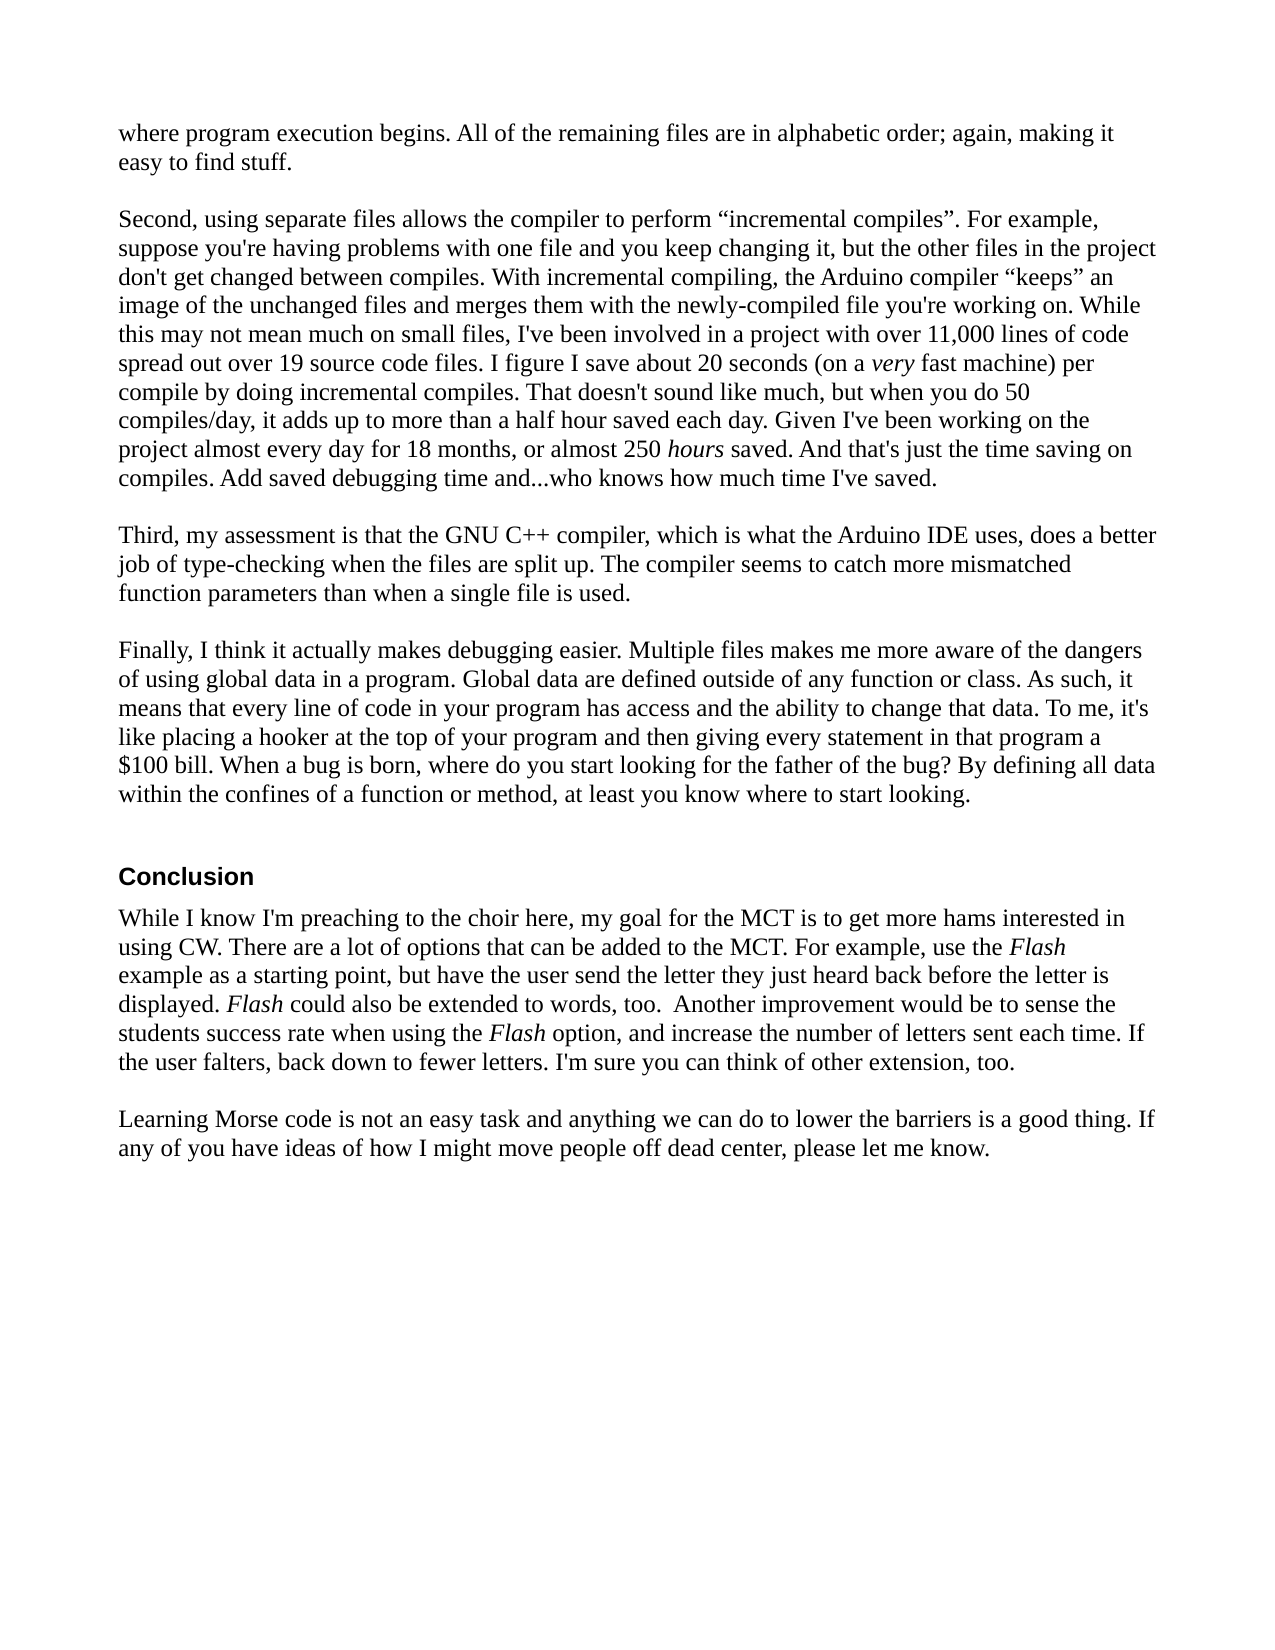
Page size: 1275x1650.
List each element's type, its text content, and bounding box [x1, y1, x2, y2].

subtitle Conclusion [118, 862, 1157, 891]
text Third, my assessment is that the GNU C++ compiler, which is what the Arduino IDE uses, does a better job of type-checking when the files are split up. The compiler seems to catch more mismatched function parameters than when a single file is used. [118, 521, 1157, 607]
text While I know I'm preaching to the choir here, my goal for the MCT is to get more hams interested in using CW. There are a lot of options that can be added to the MCT. For example, use the Flash example as a starting point, but have the user send the letter they just heard back before the letter is displayed. Flash could also be extended to words, too. Another improvement would be to sense the students success rate when using the Flash option, and increase the number of letters sent each time. If the user falters, back down to fewer letters. I'm sure you can think of other extension, too. [118, 903, 1157, 1076]
text Finally, I think it actually makes debugging easier. Multiple files makes me more aware of the dangers of using global data in a program. Global data are defined outside of any function or class. As such, it means that every line of code in your program has access and the ability to change that data. To me, it's like placing a hooker at the top of your program and then giving every statement in that program a $100 bill. When a bug is born, where do you start looking for the father of the bug? By defining all data within the confines of a function or method, at least you know where to start looking. [118, 636, 1157, 808]
text Learning Morse code is not an easy task and anything we can do to lower the barriers is a good thing. If any of you have ideas of how I might move people off dead center, please let me know. [118, 1104, 1157, 1162]
text Second, using separate files allows the compiler to perform “incremental compiles”. For example, suppose you're having problems with one file and you keep changing it, but the other files in the project don't get changed between compiles. With incremental compiling, the Arduino compiler “keeps” an image of the unchanged files and merges them with the newly-compiled file you're working on. While this may not mean much on small files, I've been involved in a project with over 11,000 lines of code spread out over 19 source code files. I figure I save about 20 seconds (on a very fast machine) per compile by doing incremental compiles. That doesn't sound like much, but when you do 50 compiles/day, it adds up to more than a half hour saved each day. Given I've been working on the project almost every day for 18 months, or almost 250 hours saved. And that's just the time saving on compiles. Add saved debugging time and...who knows how much time I've saved. [118, 204, 1157, 492]
text where program execution begins. All of the remaining files are in alphabetic order; again, making it easy to find stuff. [118, 118, 1157, 176]
